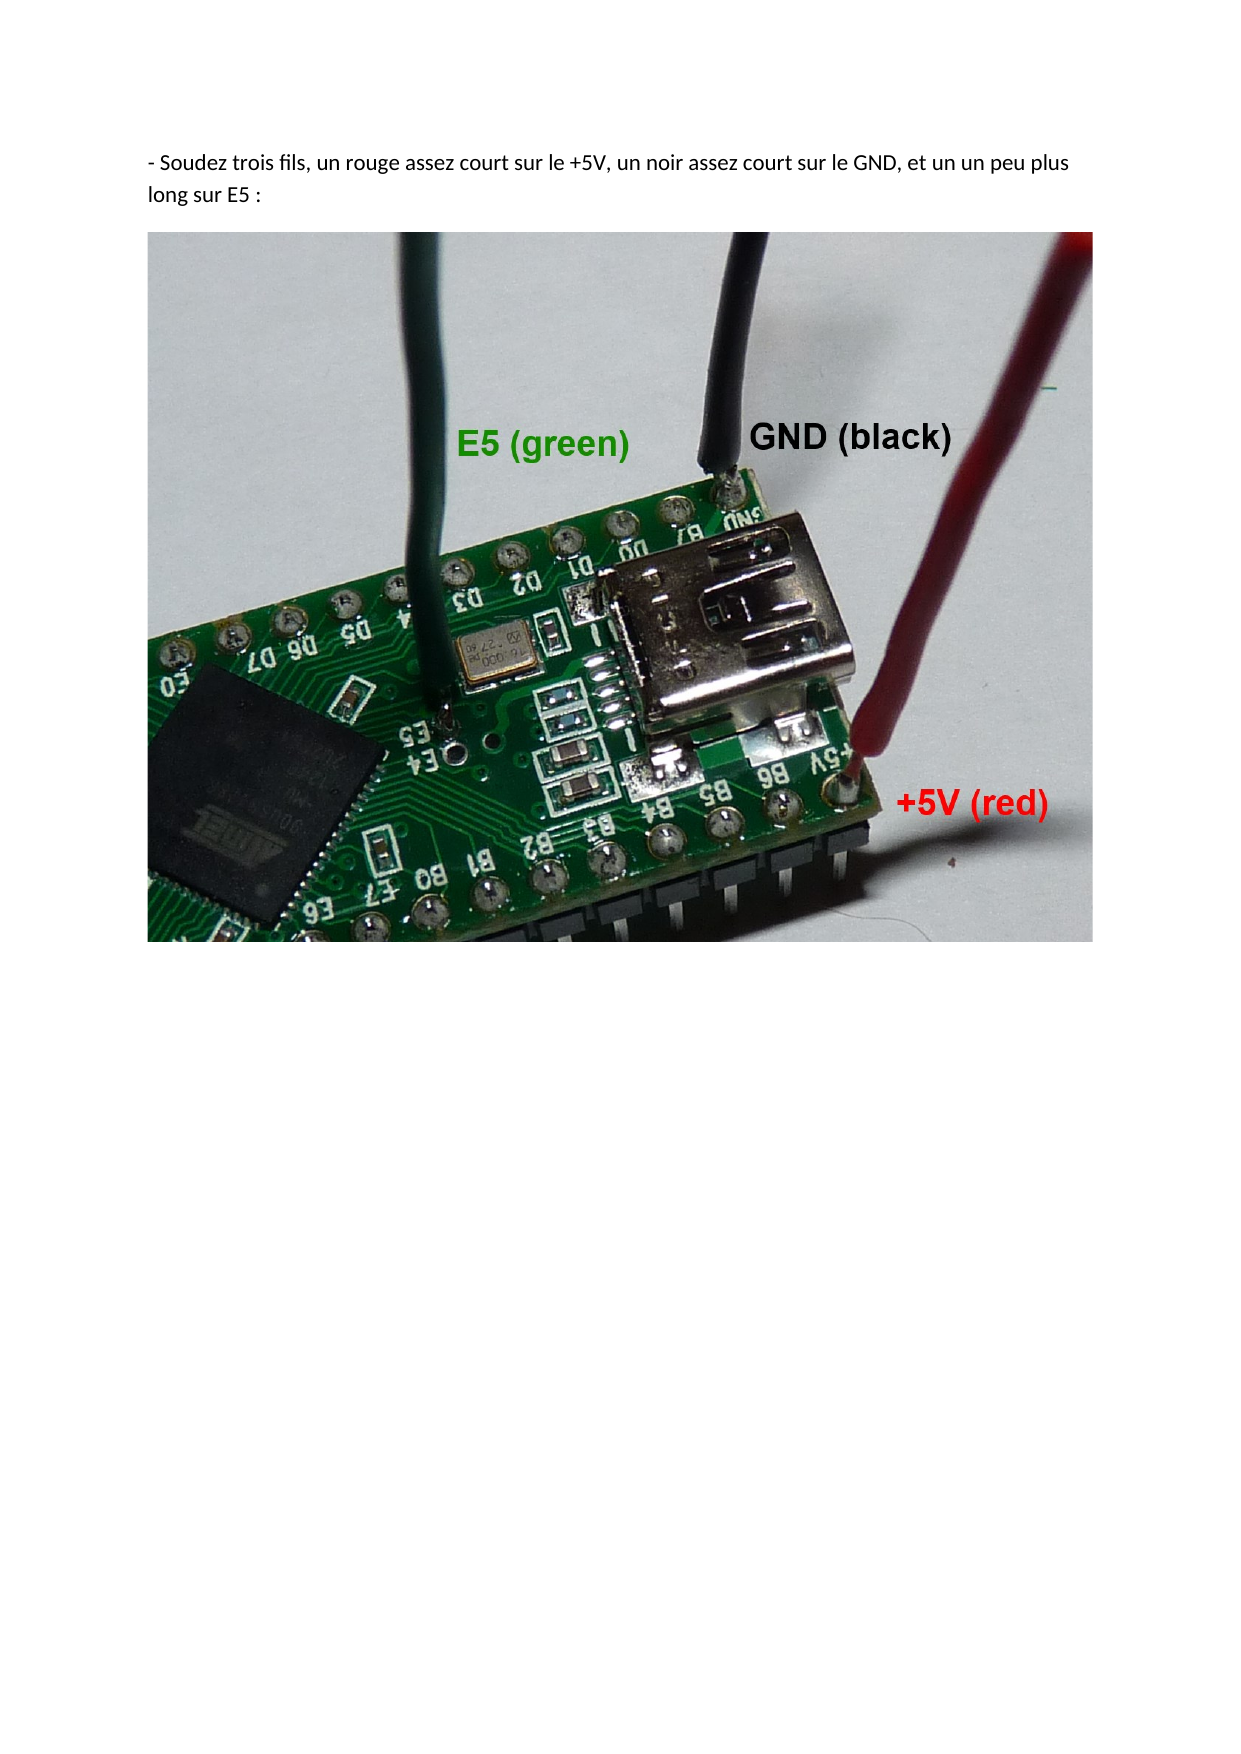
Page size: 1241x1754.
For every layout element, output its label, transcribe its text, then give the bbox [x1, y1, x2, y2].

picture [147, 232, 1093, 942]
text - Soudez trois fils, un rouge assez court sur le +5V, un noir assez court sur le GND, et un un peu plus long sur E5 : [148, 148, 1093, 208]
